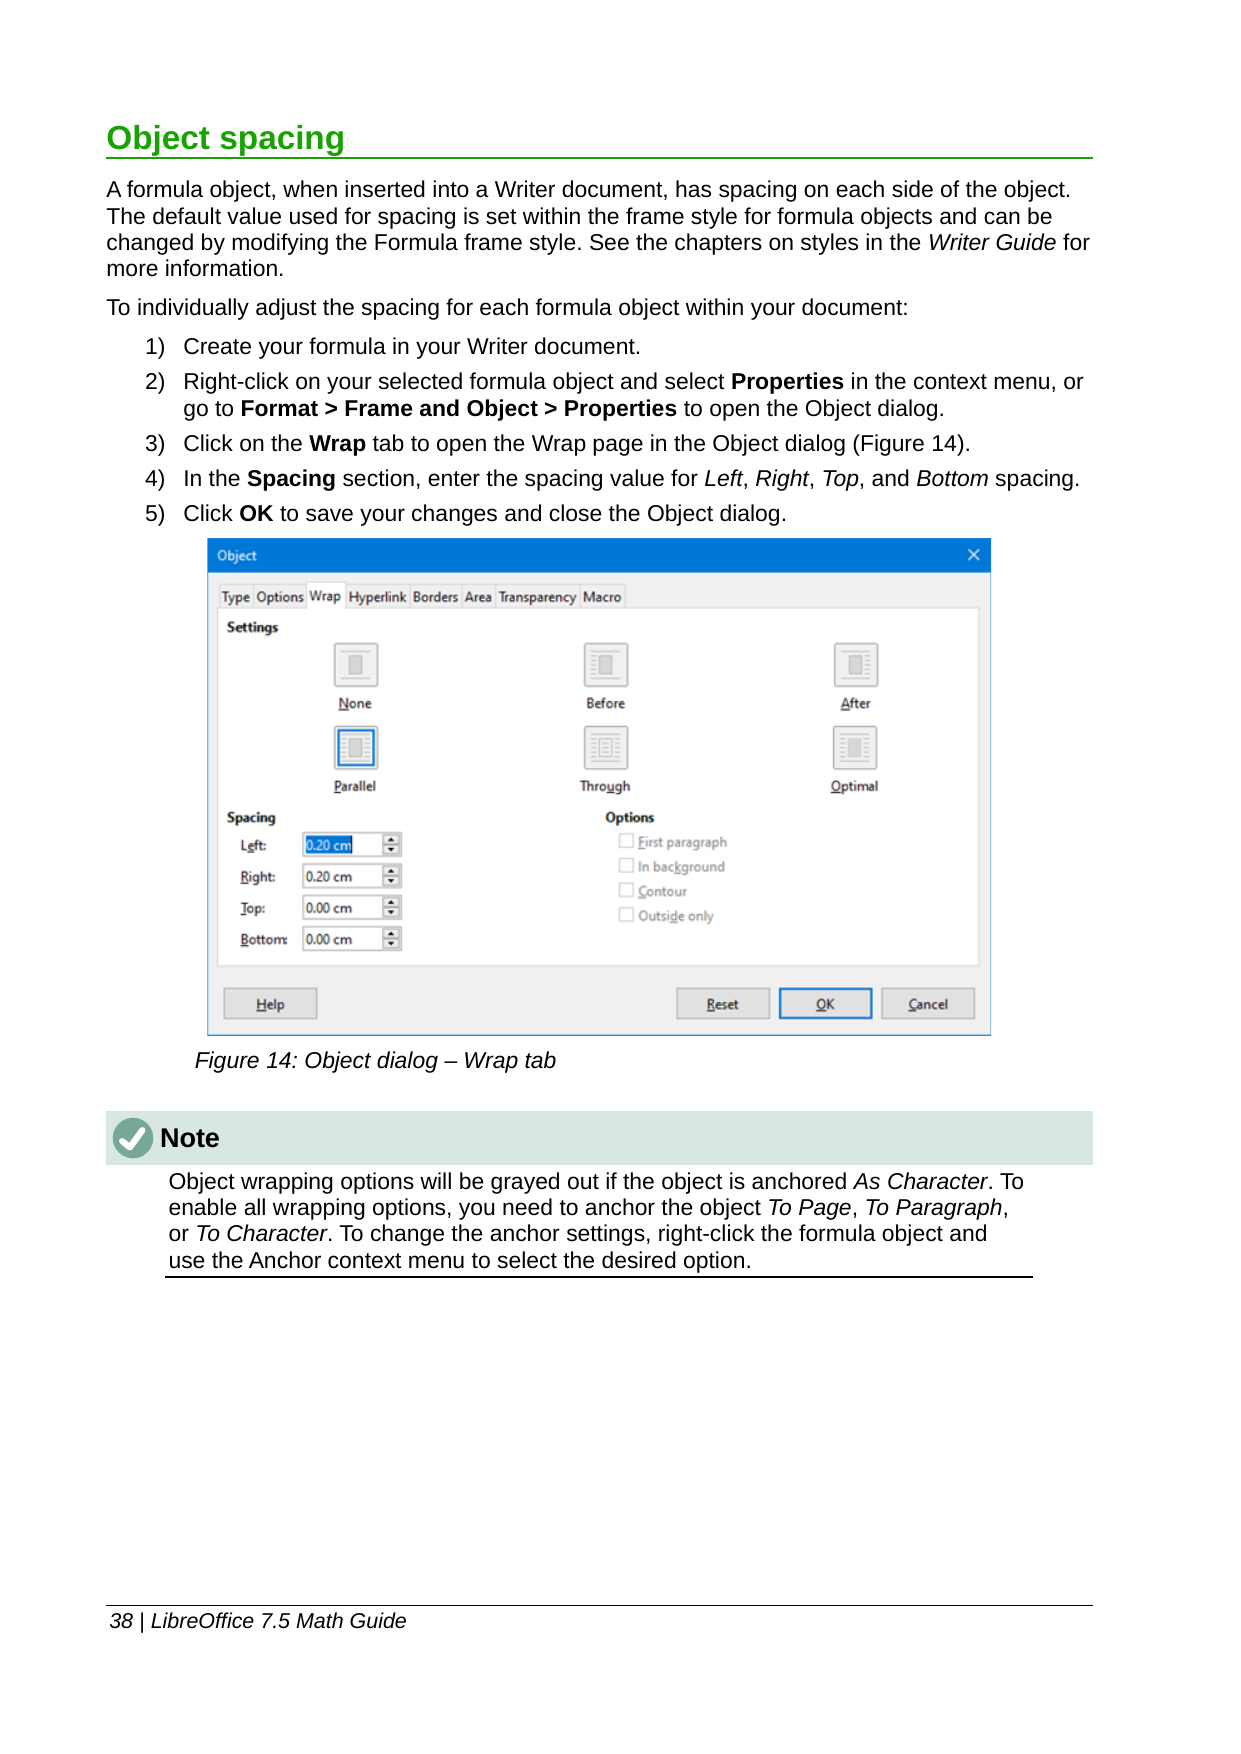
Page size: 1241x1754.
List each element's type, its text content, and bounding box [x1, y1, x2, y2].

text Object wrapping options will be grayed out if the object is anchored As Character. To enable all wrapping options, you need to anchor the object To Page, To Paragraph, or To Character. To change the anchor settings, right-click the formula object and use the Anchor context menu to select the desired option. [165, 1165, 1033, 1276]
subtitle Object spacing [106, 118, 1093, 157]
list Click on the Wrap tab to open the Wrap page in the Object dialog (Figure 14). [165, 430, 1093, 456]
text Figure 14: Object dialog – Wrap tab [194, 1047, 1004, 1074]
list Right-click on your selected formula object and select Properties in the context menu, or go to Format > Frame and Object > Properties to open the Object dialog. [165, 368, 1093, 421]
subtitle Note [106, 1111, 1093, 1165]
picture [207, 538, 992, 1036]
list Create your formula in your Writer document. [165, 333, 1093, 359]
text A formula object, when inserted into a Writer document, has spacing on each side of the object. The default value used for spacing is set within the frame style for formula objects and can be changed by modifying the Formula frame style. See the chapters on styles in the Writer Guide for more information. [106, 176, 1093, 282]
list In the Spacing section, enter the spacing value for Left, Right, Top, and Bottom spacing. [165, 465, 1093, 491]
text To individually adjust the spacing for each formula object within your document: [106, 294, 1093, 321]
list Click OK to save your changes and close the Object dialog. [165, 500, 1093, 527]
